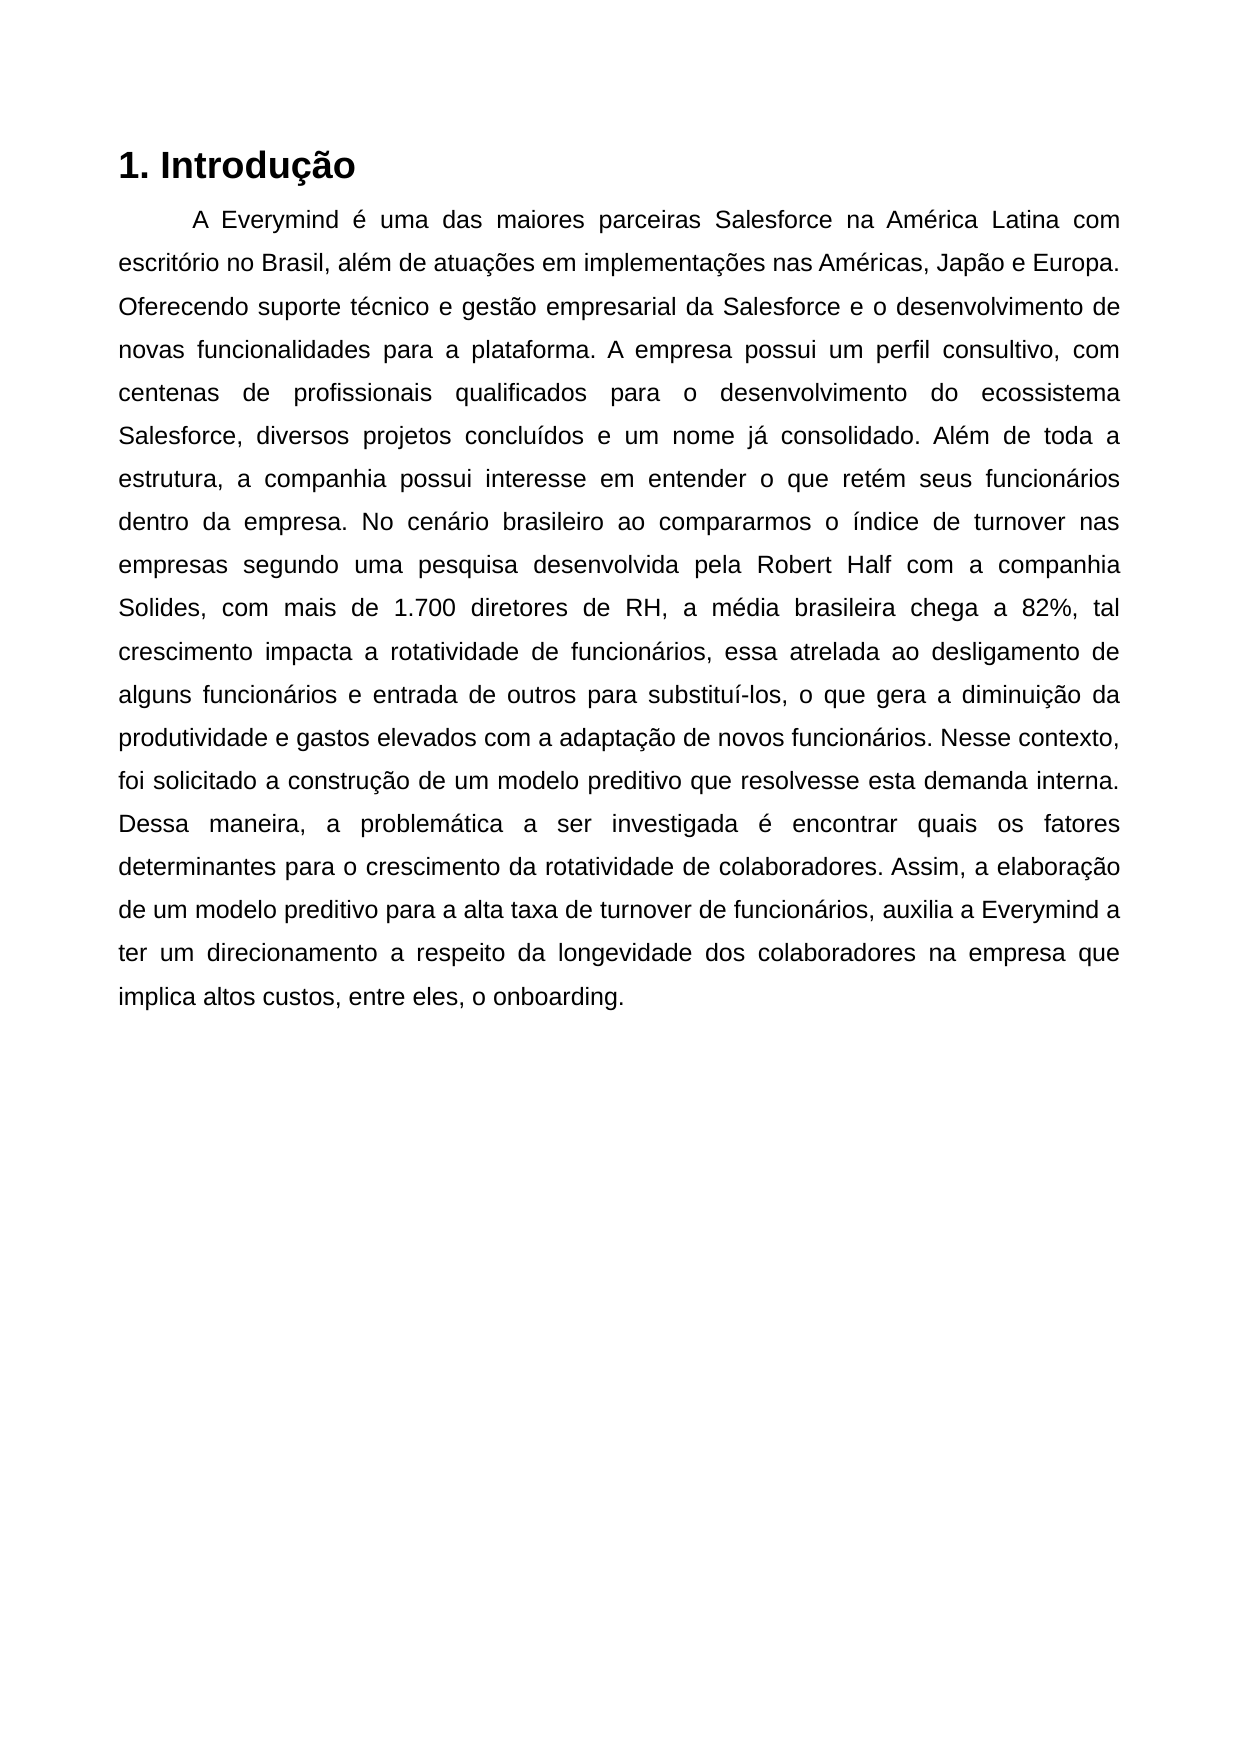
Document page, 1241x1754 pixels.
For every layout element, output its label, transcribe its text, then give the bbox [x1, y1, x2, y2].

text A Everymind é uma das maiores parceiras Salesforce na América Latina com escritório no Brasil, além de atuações em implementações nas Américas, Japão e Europa. Oferecendo suporte técnico e gestão empresarial da Salesforce e o desenvolvimento de novas funcionalidades para a plataforma. A empresa possui um perfil consultivo, com centenas de profissionais qualificados para o desenvolvimento do ecossistema Salesforce, diversos projetos concluídos e um nome já consolidado. Além de toda a estrutura, a companhia possui interesse em entender o que retém seus funcionários dentro da empresa. No cenário brasileiro ao compararmos o índice de turnover nas empresas segundo uma pesquisa desenvolvida pela Robert Half com a companhia Solides, com mais de 1.700 diretores de RH, a média brasileira chega a 82%, tal crescimento impacta a rotatividade de funcionários, essa atrelada ao desligamento de alguns funcionários e entrada de outros para substituí-los, o que gera a diminuição da produtividade e gastos elevados com a adaptação de novos funcionários. Nesse contexto, foi solicitado a construção de um modelo preditivo que resolvesse esta demanda interna. Dessa maneira, a problemática a ser investigada é encontrar quais os fatores determinantes para o crescimento da rotatividade de colaboradores. Assim, a elaboração de um modelo preditivo para a alta taxa de turnover de funcionários, auxilia a Everymind a ter um direcionamento a respeito da longevidade dos colaboradores na empresa que implica altos custos, entre eles, o onboarding. [118, 205, 1122, 1010]
subtitle 1. Introdução [118, 143, 1122, 187]
